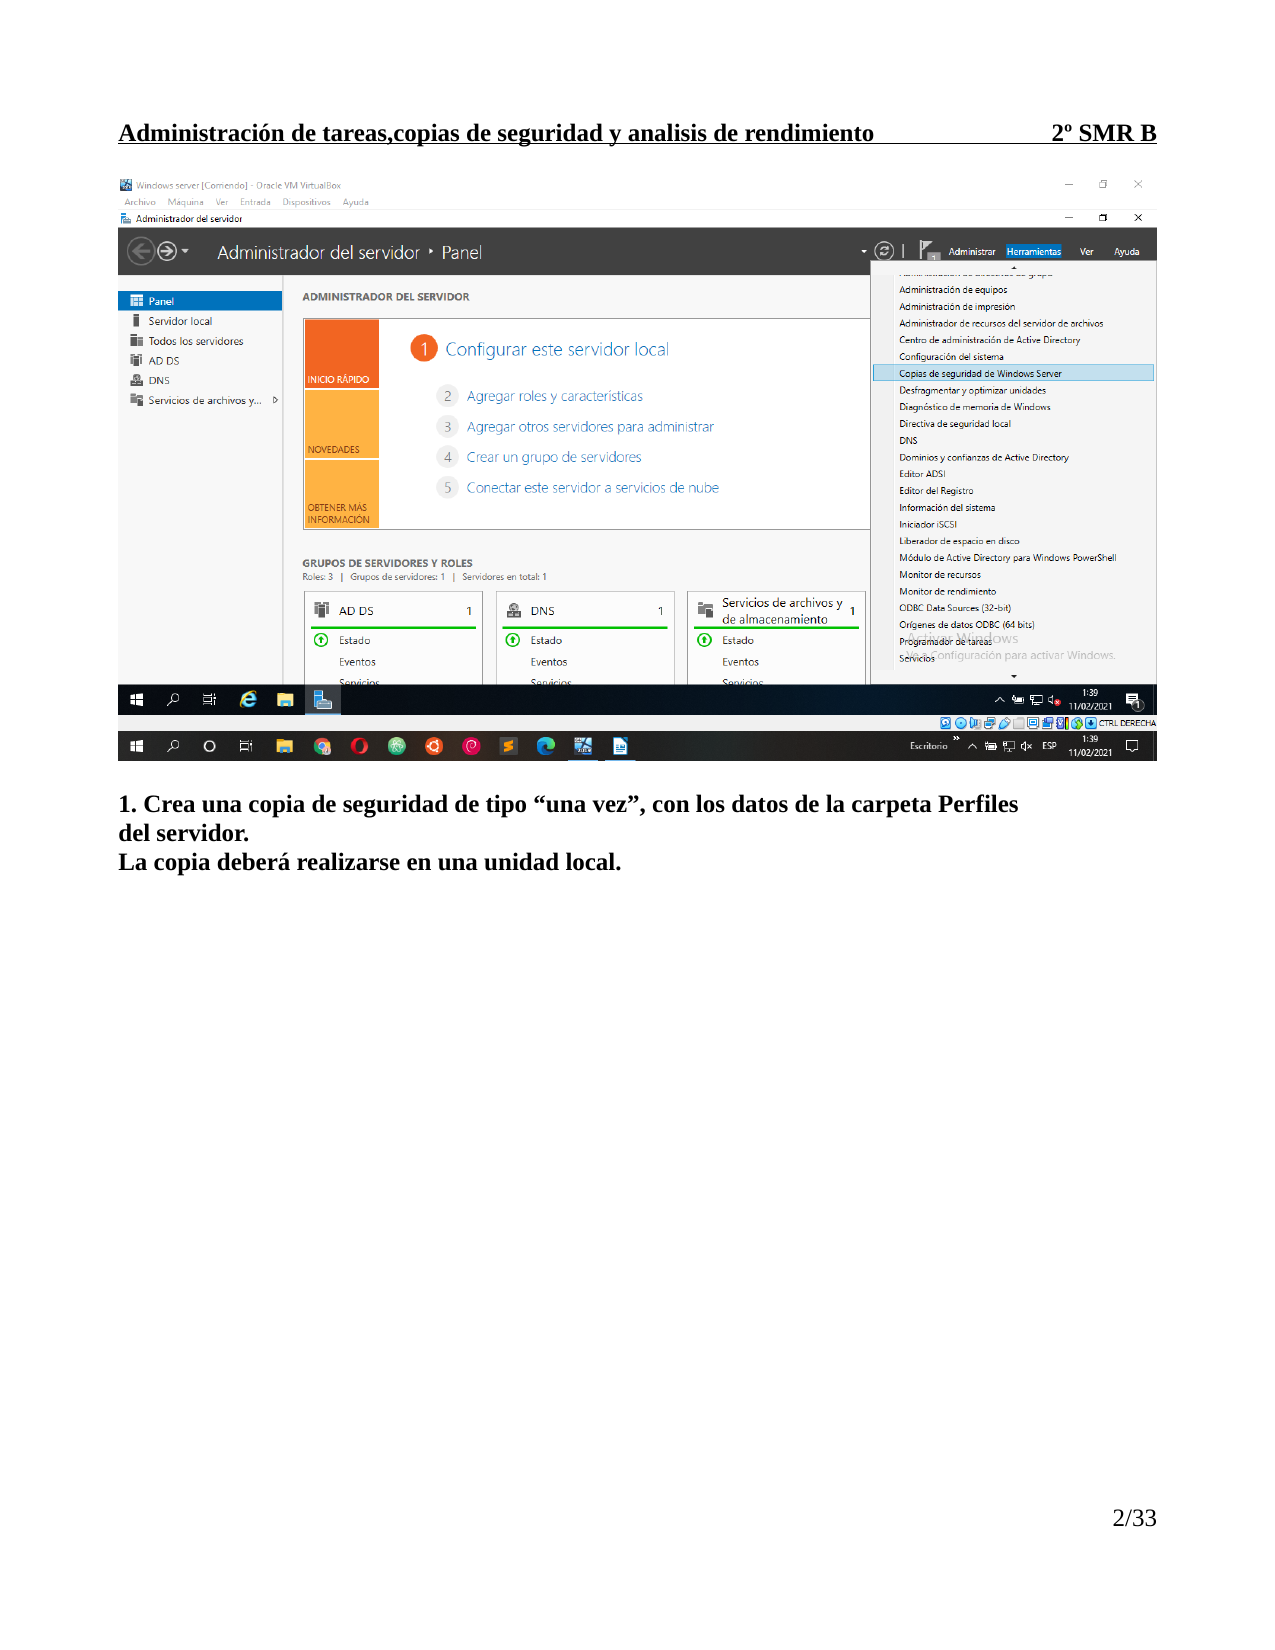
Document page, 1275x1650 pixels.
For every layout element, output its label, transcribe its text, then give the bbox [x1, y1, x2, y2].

picture [118, 176, 1157, 761]
text 1. Crea una copia de seguridad de tipo “una vez”, con los datos de la carpeta Perfiles [118, 789, 1157, 818]
text del servidor. [118, 818, 1157, 847]
text La copia deberá realizarse en una unidad local. [118, 847, 1157, 875]
